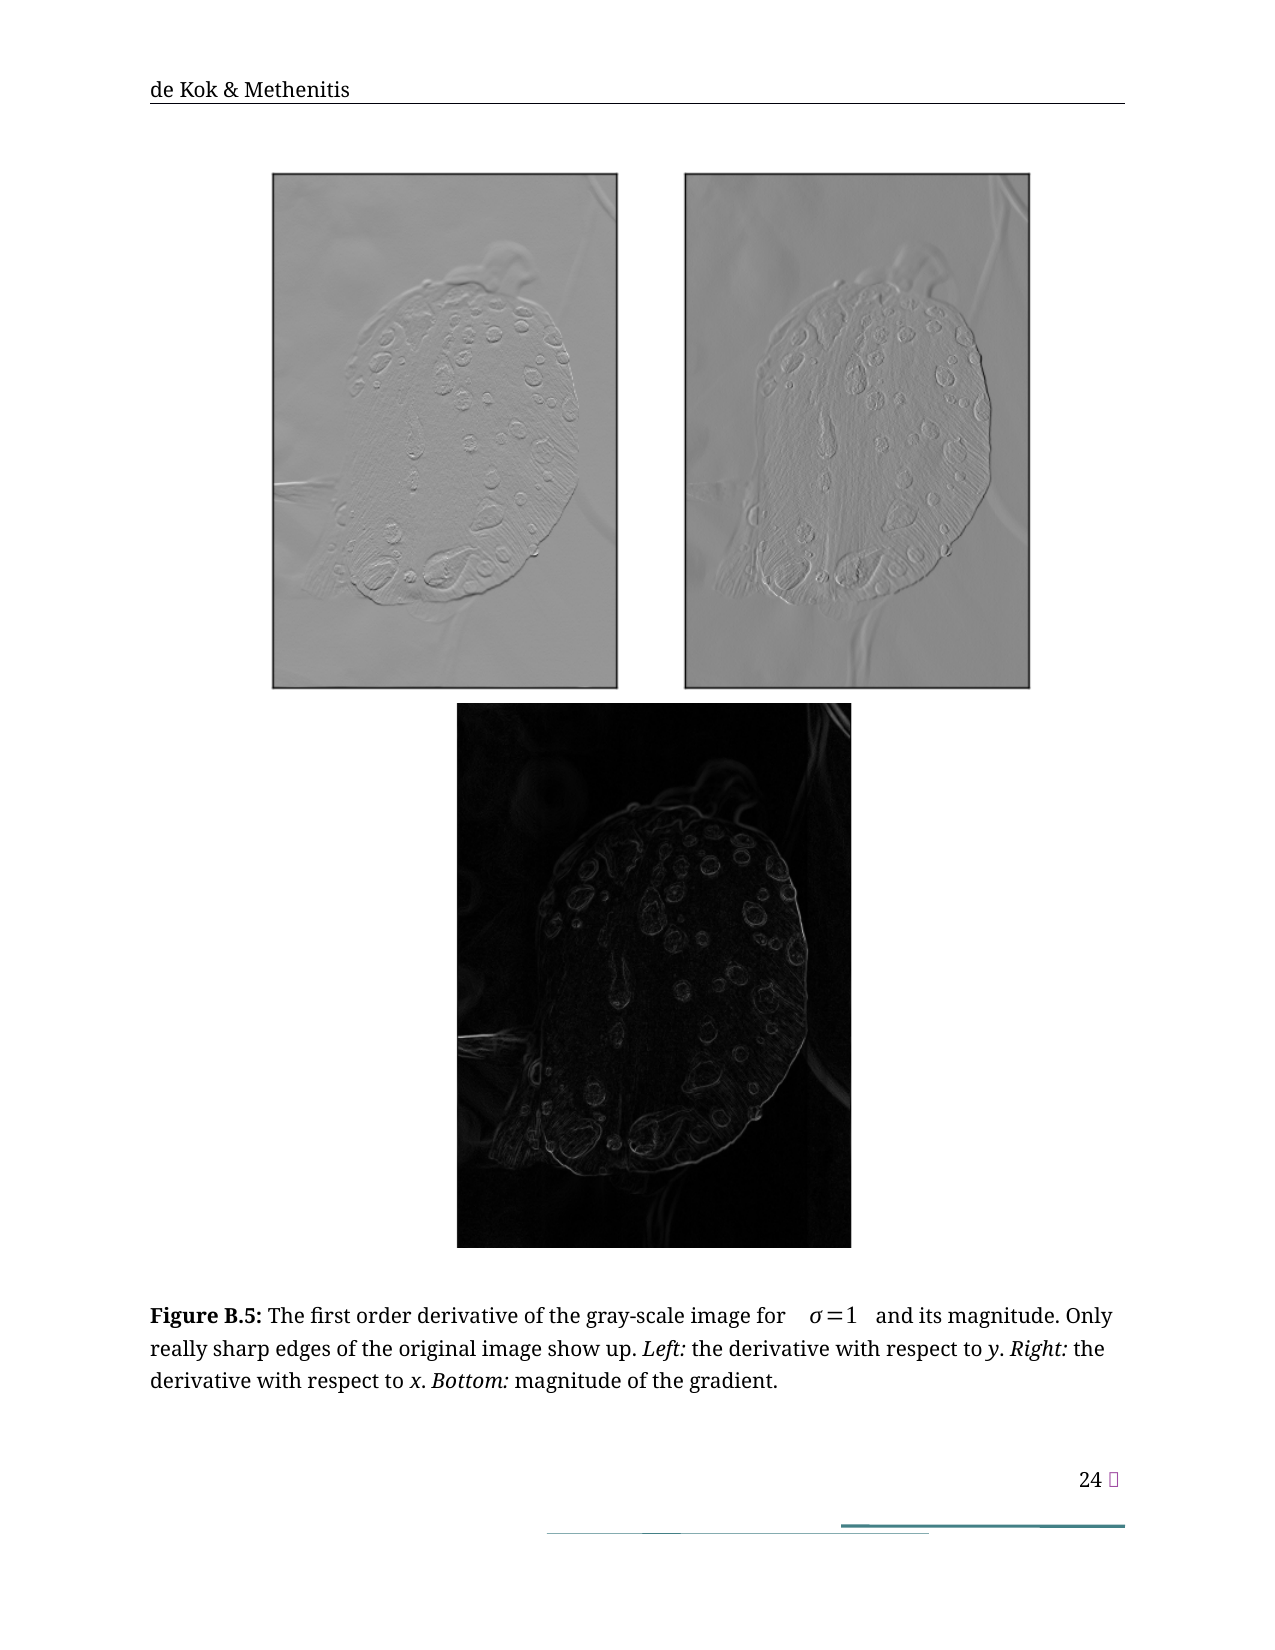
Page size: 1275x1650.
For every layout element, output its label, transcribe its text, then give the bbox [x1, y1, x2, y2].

text Figure B.5: The first order derivative of the gray-scale image for and its magnitude. Only really sharp edges of the original image show up. Left: the derivative with respect to y. Right: the derivative with respect to x. Bottom: magnitude of the gradient. [150, 1301, 1125, 1395]
picture [150, 157, 1129, 1248]
